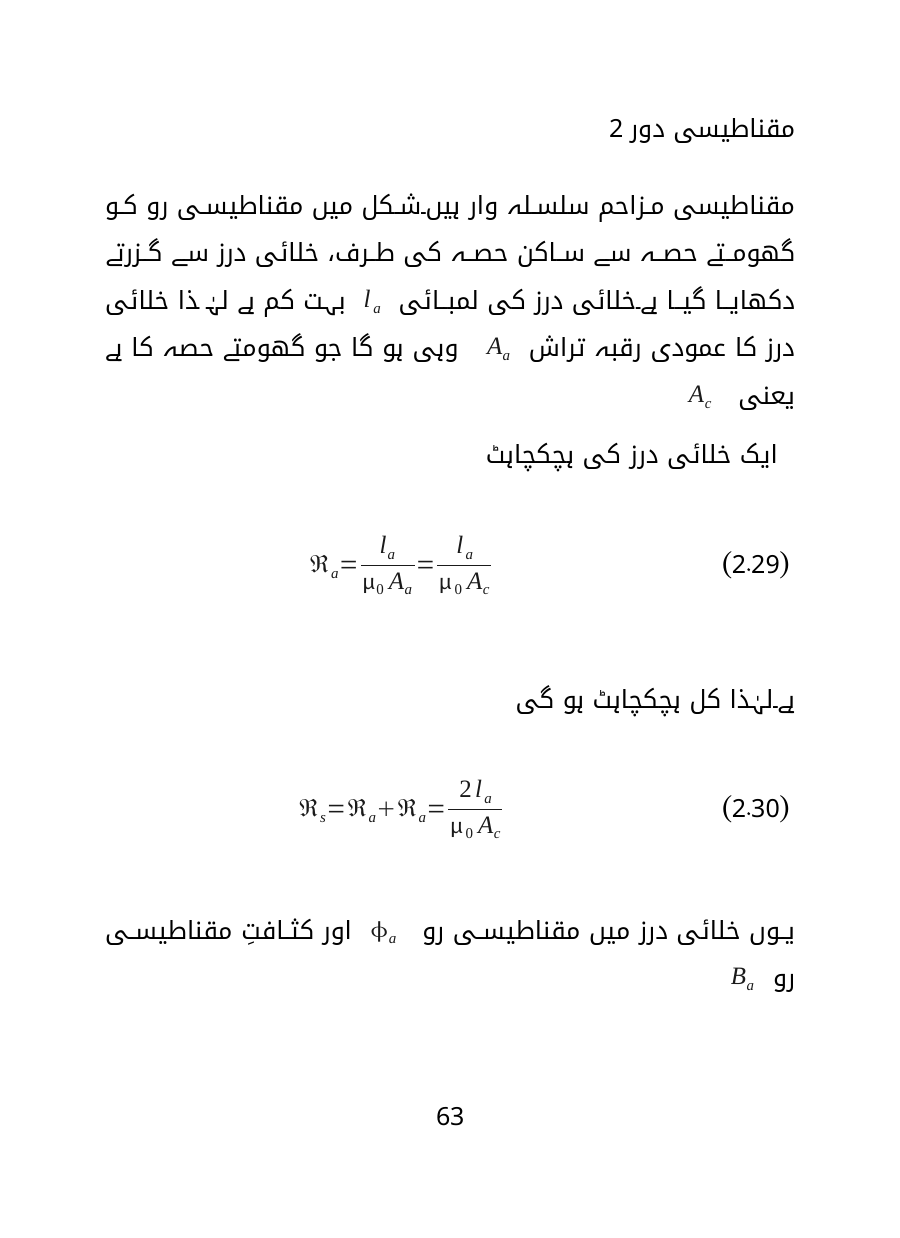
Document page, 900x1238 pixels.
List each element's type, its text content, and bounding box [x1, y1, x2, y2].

table_header [105, 526, 688, 616]
table_header (2.29) [688, 526, 795, 616]
text اس شکل میں ایک گھومتے مشین، مثلاً موٹر، کی ایک سادہ شکل دکھائی گئی ہے۔ ایسے مشینوں میں باہر کا حصہ ساکن رہتا ہے جس جو مشین کا ساکن حصہ کہتے ہیں اور اس ساکن حصہ کے اندر اس کا ایک حصہ گھومتا ہے جسے گھومتا حصہ کہتے ہیں۔ اس مثال میں ان دونوں حصوں کا لہٰذا ان کی ہچکچاہٹ صفر ہے۔ مقناطیسی رو نکتہ دار لکیر سے ظاہر کی گئی ہے۔ یہ خلائی درز میں سے، ایک مکمل چکر کے دوران، دو مرتبہ گزرتی ہے۔ یہ دو خلائی درز ہر لہٰاذ سے ایک جیسے ہیں لہٰذا ان دونوں خلائی درز کی ہچکچاہٹ بھی برابر ہو گی۔مزید یہ کہ ان خلائی درز کی مقناطیسی مزاحم سلسلہ وار ہیں۔شکل میں مقناطیسی رو کو گھومتے حصہ سے ساکن حصہ کی طرف، خلائی درز سے گزرتے دکھایا گیا ہے۔خلائی درز کی لمبائیبہت کم ہے لہٰذا خلائی درز کا عمودی رقبہ تراش وہی ہو گا جو گھومتے حصہ کا ہے یعنی [105, 182, 795, 419]
text ایک خلائی درز کی ہچکچاہٹ [105, 432, 795, 479]
text یوں خلائی درز میں مقناطیسی رو اور کثافتِ مقناطیسی رو [105, 907, 795, 1002]
table_header (2.30) [688, 770, 795, 861]
text ہے۔لہٰذا کل ہچکچاہٹ ہو گی [105, 676, 795, 723]
table_header [105, 770, 688, 861]
